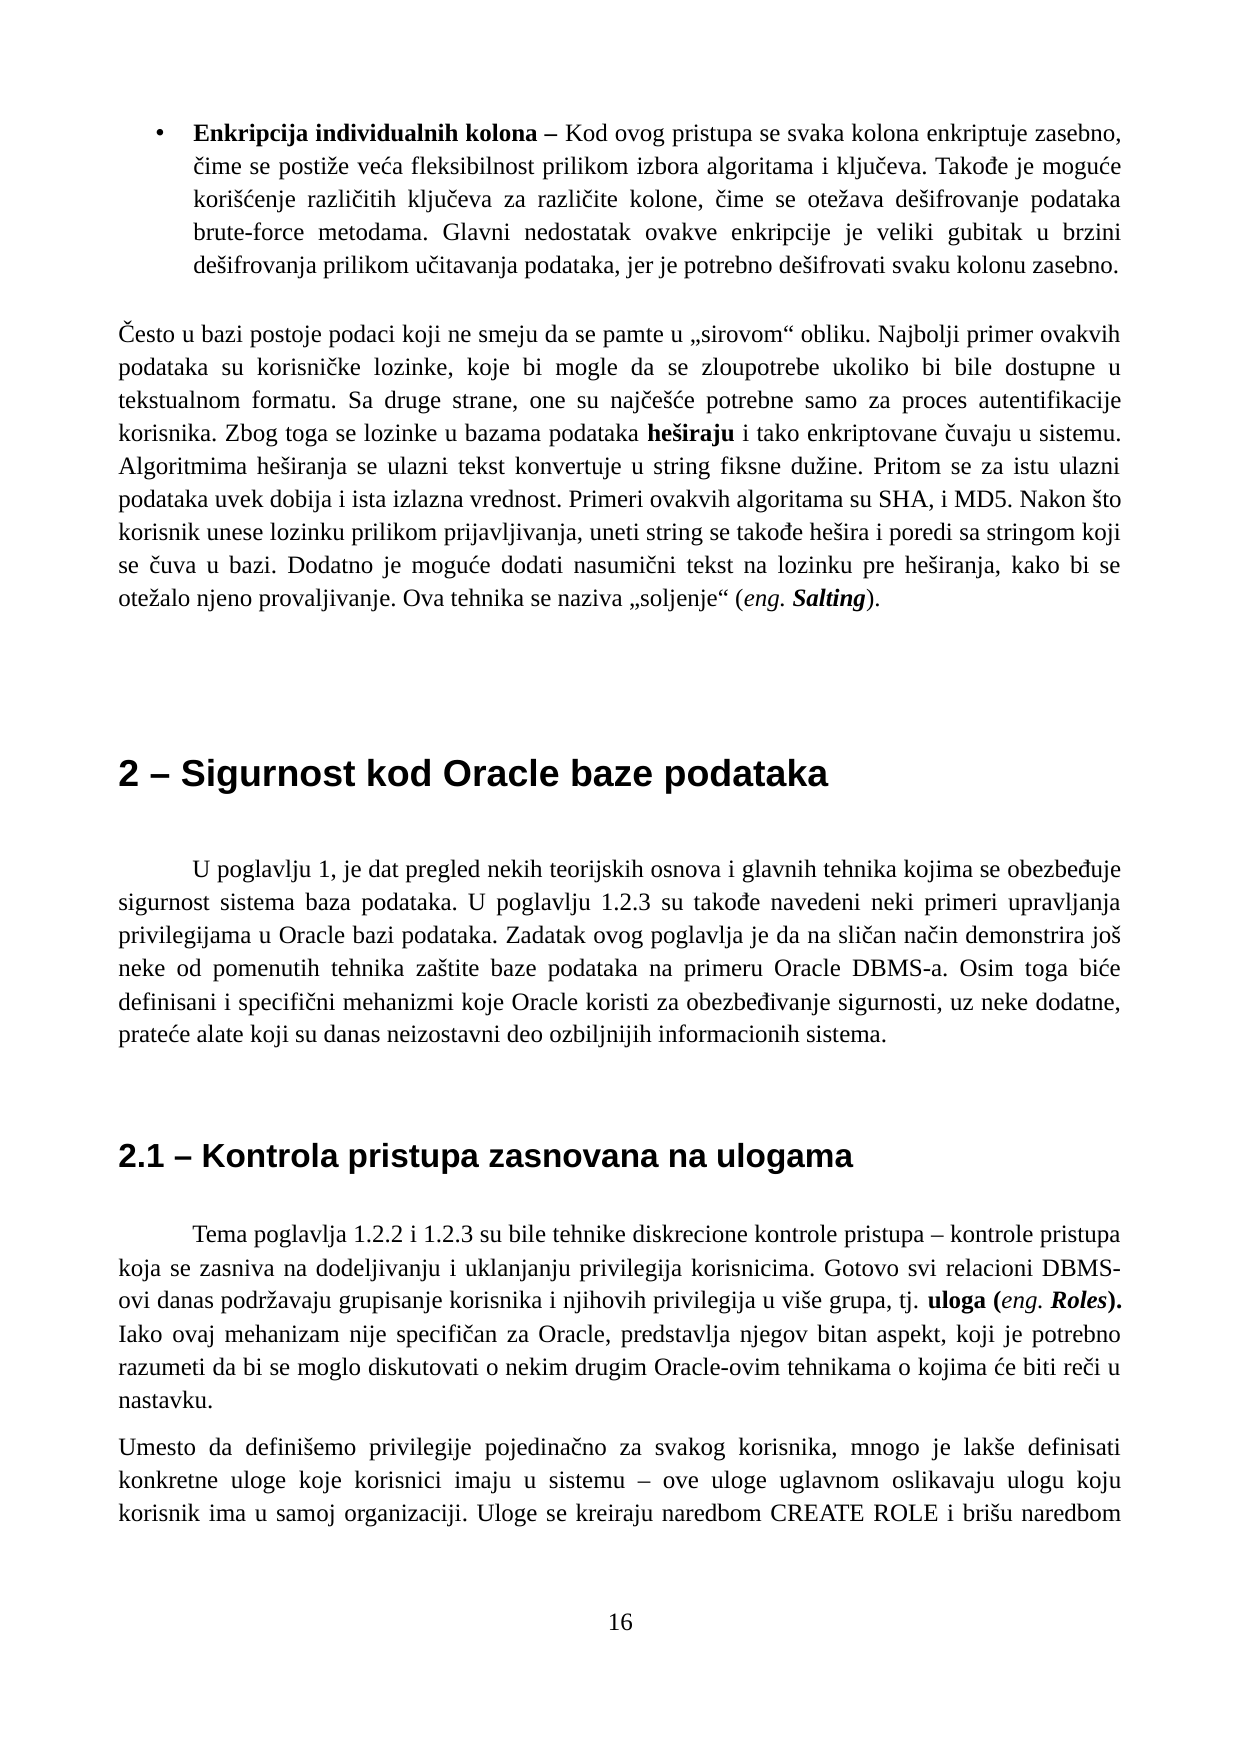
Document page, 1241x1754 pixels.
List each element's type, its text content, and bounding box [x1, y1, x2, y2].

text U poglavlju 1, je dat pregled nekih teorijskih osnova i glavnih tehnika kojima se obezbeđuje sigurnost sistema baza podataka. U poglavlju 1.2.3 su takođe navedeni neki primeri upravljanja privilegijama u Oracle bazi podataka. Zadatak ovog poglavlja je da na sličan način demonstrira još neke od pomenutih tehnika zaštite baze podataka na primeru Oracle DBMS-a. Osim toga biće definisani i specifični mehanizmi koje Oracle koristi za obezbeđivanje sigurnosti, uz neke dodatne, prateće alate koji su danas neizostavni deo ozbiljnijih informacionih sistema. [118, 854, 1122, 1048]
subtitle 2 – Sigurnost kod Oracle baze podataka [118, 751, 1122, 794]
subtitle 2.1 – Kontrola pristupa zasnovana na ulogama [118, 1136, 1122, 1174]
text Tema poglavlja 1.2.2 i 1.2.3 su bile tehnike diskrecione kontrole pristupa – kontrole pristupa koja se zasniva na dodeljivanju i uklanjanju privilegija korisnicima. Gotovo svi relacioni DBMS-ovi danas podržavaju grupisanje korisnika i njihovih privilegija u više grupa, tj. uloga (eng. Roles). Iako ovaj mehanizam nije specifičan za Oracle, predstavlja njegov bitan aspekt, koji je potrebno razumeti da bi se moglo diskutovati o nekim drugim Oracle-ovim tehnikama o kojima će biti reči u nastavku. [118, 1219, 1122, 1413]
text Često u bazi postoje podaci koji ne smeju da se pamte u „sirovom“ obliku. Najbolji primer ovakvih podataka su korisničke lozinke, koje bi mogle da se zloupotrebe ukoliko bi bile dostupne u tekstualnom formatu. Sa druge strane, one su najčešće potrebne samo za proces autentifikacije korisnika. Zbog toga se lozinke u bazama podataka heširaju i tako enkriptovane čuvaju u sistemu. Algoritmima heširanja se ulazni tekst konvertuje u string fiksne dužine. Pritom se za istu ulazni podataka uvek dobija i ista izlazna vrednost. Primeri ovakvih algoritama su SHA, i MD5. Nakon što korisnik unese lozinku prilikom prijavljivanja, uneti string se takođe hešira i poredi sa stringom koji se čuva u bazi. Dodatno je moguće dodati nasumični tekst na lozinku pre heširanja, kako bi se otežalo njeno provaljivanje. Ova tehnika se naziva „soljenje“ (eng. Salting). [118, 319, 1122, 612]
list Enkripcija individualnih kolona – Kod ovog pristupa se svaka kolona enkriptuje zasebno, čime se postiže veća fleksibilnost prilikom izbora algoritama i ključeva. Takođe je moguće korišćenje različitih ključeva za različite kolone, čime se otežava dešifrovanje podataka brute-force metodama. Glavni nedostatak ovakve enkripcije je veliki gubitak u brzini dešifrovanja prilikom učitavanja podataka, jer je potrebno dešifrovati svaku kolonu zasebno. [156, 118, 1122, 279]
text Umesto da definišemo privilegije pojedinačno za svakog korisnika, mnogo je lakše definisati konkretne uloge koje korisnici imaju u sistemu – ove uloge uglavnom oslikavaju ulogu koju korisnik ima u samoj organizaciji. Uloge se kreiraju naredbom CREATE ROLE i brišu naredbom [118, 1432, 1122, 1527]
